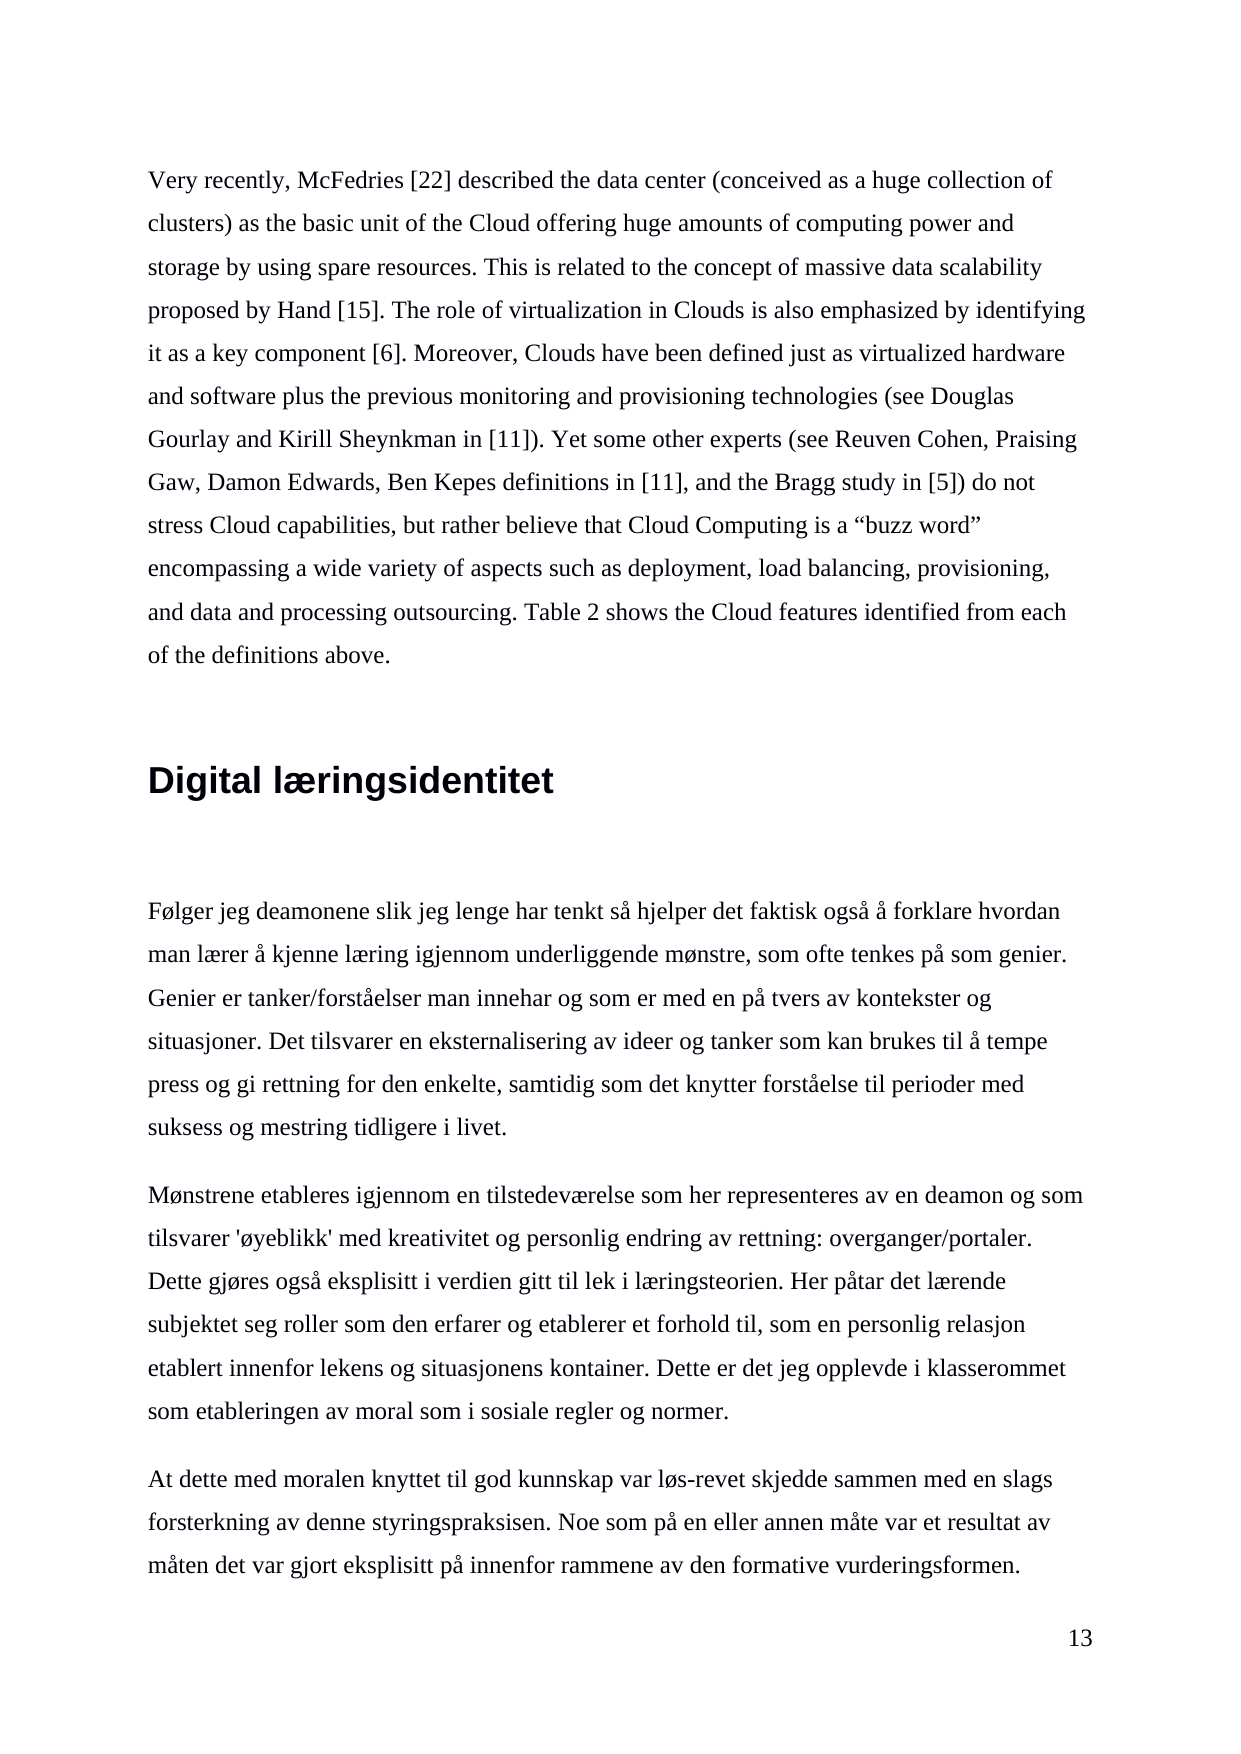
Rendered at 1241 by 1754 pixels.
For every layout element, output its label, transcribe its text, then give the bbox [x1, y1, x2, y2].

subtitle Digital læringsidentitet [148, 758, 1092, 801]
text Very recently, McFedries [22] described the data center (conceived as a huge collection of clusters) as the basic unit of the Cloud offering huge amounts of computing power and storage by using spare resources. This is related to the concept of massive data scalability proposed by Hand [15]. The role of virtualization in Clouds is also emphasized by identifying it as a key component [6]. Moreover, Clouds have been defined just as virtualized hardware and software plus the previous monitoring and provisioning technologies (see Douglas Gourlay and Kirill Sheynkman in [11]). Yet some other experts (see Reuven Cohen, Praising Gaw, Damon Edwards, Ben Kepes definitions in [11], and the Bragg study in [5]) do not stress Cloud capabilities, but rather believe that Cloud Computing is a “buzz word” encompassing a wide variety of aspects such as deployment, load balancing, provisioning, and data and processing outsourcing. Table 2 shows the Cloud features identified from each of the definitions above. [148, 165, 1092, 668]
text Følger jeg deamonene slik jeg lenge har tenkt så hjelper det faktisk også å forklare hvordan man lærer å kjenne læring igjennom underliggende mønstre, som ofte tenkes på som genier. Genier er tanker/forståelser man innehar og som er med en på tvers av kontekster og situasjoner. Det tilsvarer en eksternalisering av ideer og tanker som kan brukes til å tempe press og gi rettning for den enkelte, samtidig som det knytter forståelse til perioder med suksess og mestring tidligere i livet. [148, 896, 1092, 1141]
text At dette med moralen knyttet til god kunnskap var løs-revet skjedde sammen med en slags forsterkning av denne styringspraksisen. Noe som på en eller annen måte var et resultat av måten det var gjort eksplisitt på innenfor rammene av den formative vurderingsformen. [148, 1464, 1092, 1579]
text Mønstrene etableres igjennom en tilstedeværelse som her representeres av en deamon og som tilsvarer 'øyeblikk' med kreativitet og personlig endring av rettning: overganger/portaler. Dette gjøres også eksplisitt i verdien gitt til lek i læringsteorien. Her påtar det lærende subjektet seg roller som den erfarer og etablerer et forhold til, som en personlig relasjon etablert innenfor lekens og situasjonens kontainer. Dette er det jeg opplevde i klasserommet som etableringen av moral som i sosiale regler og normer. [148, 1180, 1092, 1424]
